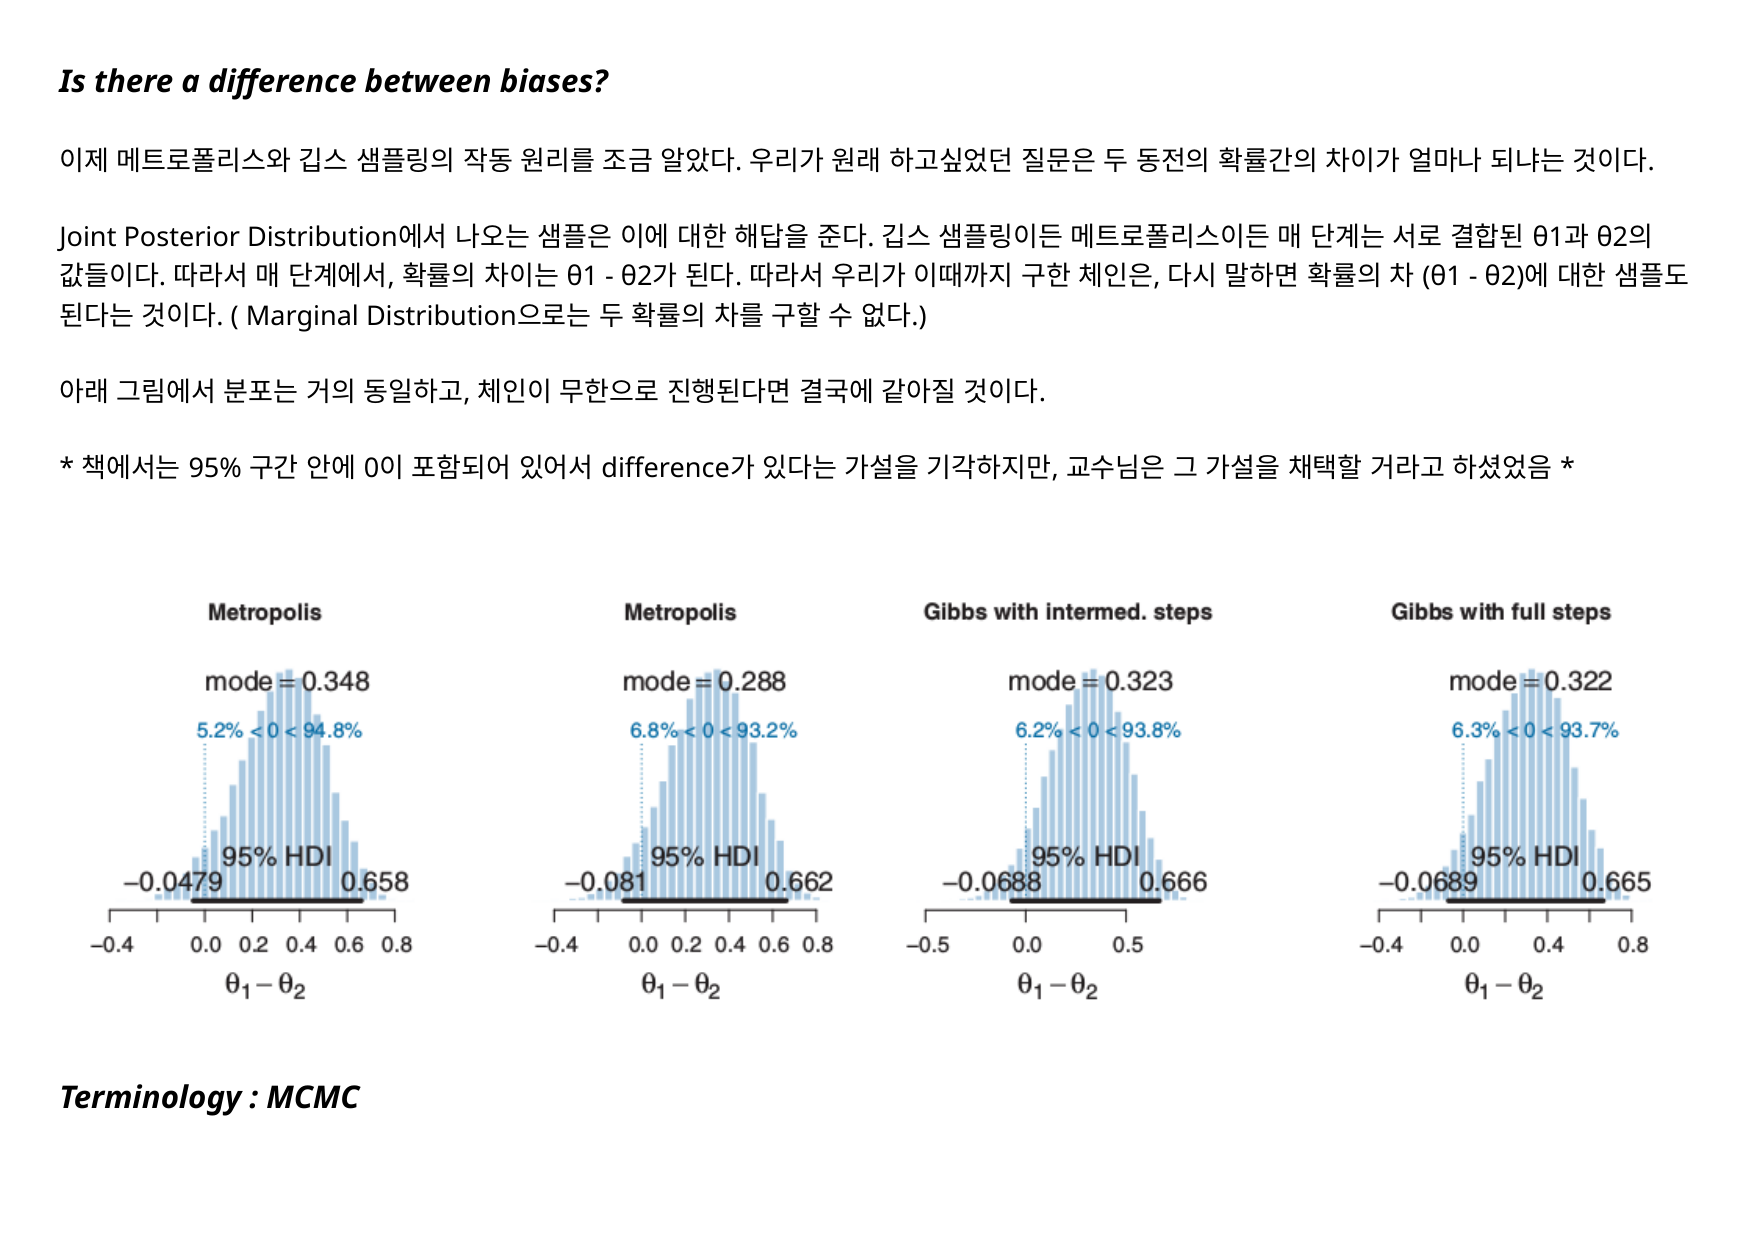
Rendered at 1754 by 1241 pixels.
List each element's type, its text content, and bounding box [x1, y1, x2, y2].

picture [905, 587, 1665, 1012]
text Joint Posterior Distribution에서 나오는 샘플은 이에 대한 해답을 준다. 깁스 샘플링이든 메트로폴리스이든 매 단계는 서로 결합된 θ1과 θ2의 값들이다. 따라서 매 단계에서, 확률의 차이는 θ1 - θ2가 된다. 따라서 우리가 이때까지 구한 체인은, 다시 말하면 확률의 차 (θ1 - θ2)에 대한 샘플도 된다는 것이다. ( Marginal Distribution으로는 두 확률의 차를 구할 수 없다.) [59, 215, 1695, 333]
text Terminology : MCMC [59, 1075, 1695, 1118]
picture [51, 575, 856, 1018]
text 아래 그림에서 분포는 거의 동일하고, 체인이 무한으로 진행된다면 결국에 같아질 것이다. [59, 370, 1695, 409]
text 이제 메트로폴리스와 깁스 샘플링의 작동 원리를 조금 알았다. 우리가 원래 하고싶었던 질문은 두 동전의 확률간의 차이가 얼마나 되냐는 것이다. [59, 138, 1695, 178]
text Is there a difference between biases? [59, 59, 1695, 102]
text * 책에서는 95% 구간 안에 0이 포함되어 있어서 difference가 있다는 가설을 기각하지만, 교수님은 그 가설을 채택할 거라고 하셨었음 * [59, 446, 1695, 485]
